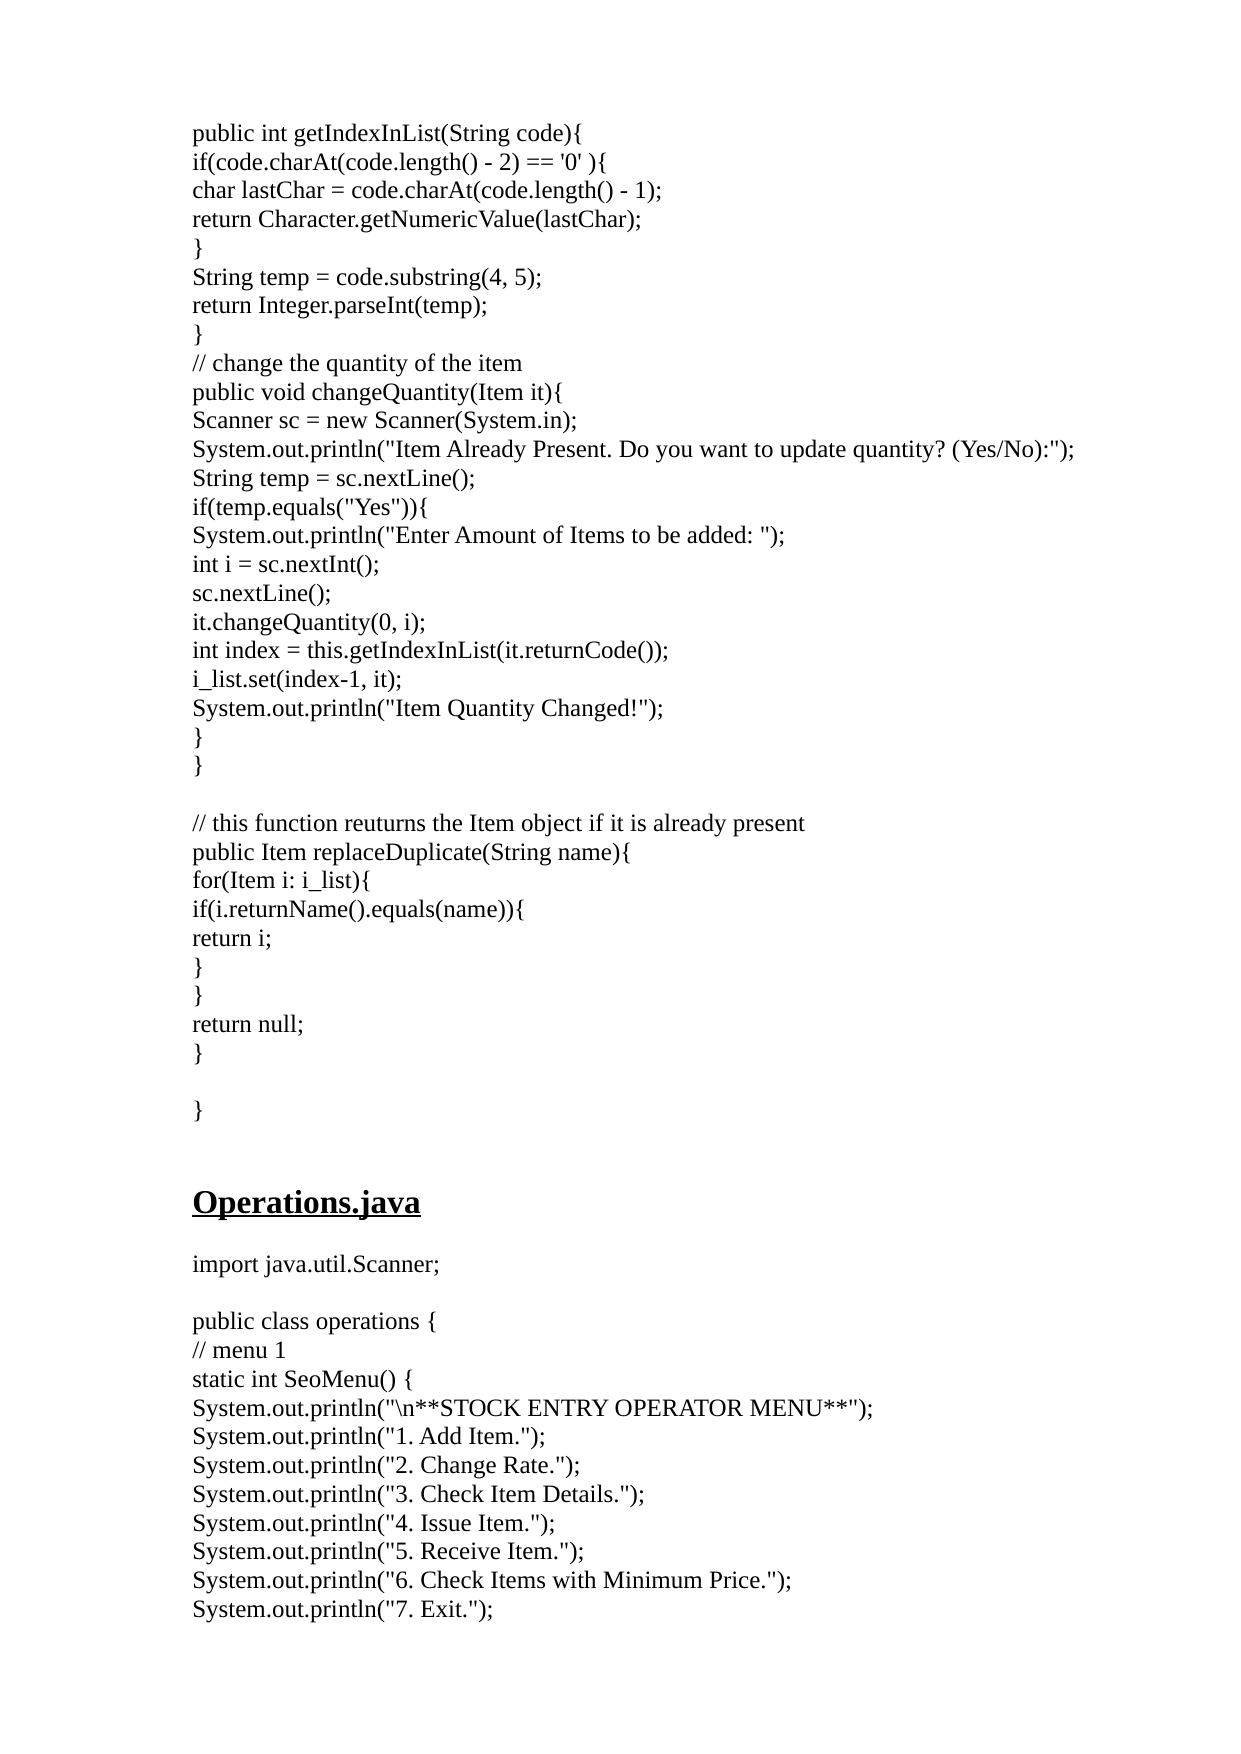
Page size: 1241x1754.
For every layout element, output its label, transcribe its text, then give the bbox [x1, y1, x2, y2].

text i_list.set(index-1, it); [118, 664, 1122, 693]
text System.out.println("6. Check Items with Minimum Price."); [118, 1565, 1122, 1594]
text if(i.returnName().equals(name)){ [118, 894, 1122, 923]
text System.out.println("5. Receive Item."); [118, 1536, 1122, 1565]
text static int SeoMenu() { [118, 1364, 1122, 1393]
text } [118, 952, 1122, 981]
text // menu 1 [118, 1335, 1122, 1364]
text Operations.java [118, 1182, 1122, 1220]
text System.out.println("Item Already Present. Do you want to update quantity? (Yes/No):"); [118, 434, 1122, 463]
text } [118, 233, 1122, 262]
text System.out.println("3. Check Item Details."); [118, 1479, 1122, 1508]
text Scanner sc = new Scanner(System.in); [118, 406, 1122, 434]
text char lastChar = code.charAt(code.length() - 1); [118, 176, 1122, 204]
text public int getIndexInList(String code){ [118, 118, 1122, 147]
text // this function reuturns the Item object if it is already present [118, 808, 1122, 837]
text // change the quantity of the item [118, 348, 1122, 377]
text } [118, 319, 1122, 348]
text sc.nextLine(); [118, 578, 1122, 607]
text String temp = sc.nextLine(); [118, 463, 1122, 492]
text import java.util.Scanner; [118, 1249, 1122, 1278]
text } [118, 1096, 1122, 1124]
text System.out.println("1. Add Item."); [118, 1421, 1122, 1450]
text System.out.println("\n**STOCK ENTRY OPERATOR MENU**"); [118, 1393, 1122, 1421]
text System.out.println("Enter Amount of Items to be added: "); [118, 521, 1122, 549]
text } [118, 722, 1122, 751]
text it.changeQuantity(0, i); [118, 607, 1122, 636]
text return Character.getNumericValue(lastChar); [118, 204, 1122, 233]
text if(code.charAt(code.length() - 2) == '0' ){ [118, 147, 1122, 176]
text public Item replaceDuplicate(String name){ [118, 837, 1122, 866]
text if(temp.equals("Yes")){ [118, 492, 1122, 521]
text String temp = code.substring(4, 5); [118, 262, 1122, 291]
text System.out.println("Item Quantity Changed!"); [118, 693, 1122, 722]
text public class operations { [118, 1306, 1122, 1335]
text public void changeQuantity(Item it){ [118, 377, 1122, 406]
text } [118, 751, 1122, 779]
text int i = sc.nextInt(); [118, 549, 1122, 578]
text System.out.println("4. Issue Item."); [118, 1508, 1122, 1536]
text return i; [118, 923, 1122, 952]
text for(Item i: i_list){ [118, 866, 1122, 894]
text } [118, 981, 1122, 1009]
text return Integer.parseInt(temp); [118, 291, 1122, 319]
text } [118, 1038, 1122, 1067]
text return null; [118, 1009, 1122, 1038]
text System.out.println("2. Change Rate."); [118, 1450, 1122, 1479]
text System.out.println("7. Exit."); [118, 1594, 1122, 1623]
text int index = this.getIndexInList(it.returnCode()); [118, 636, 1122, 664]
